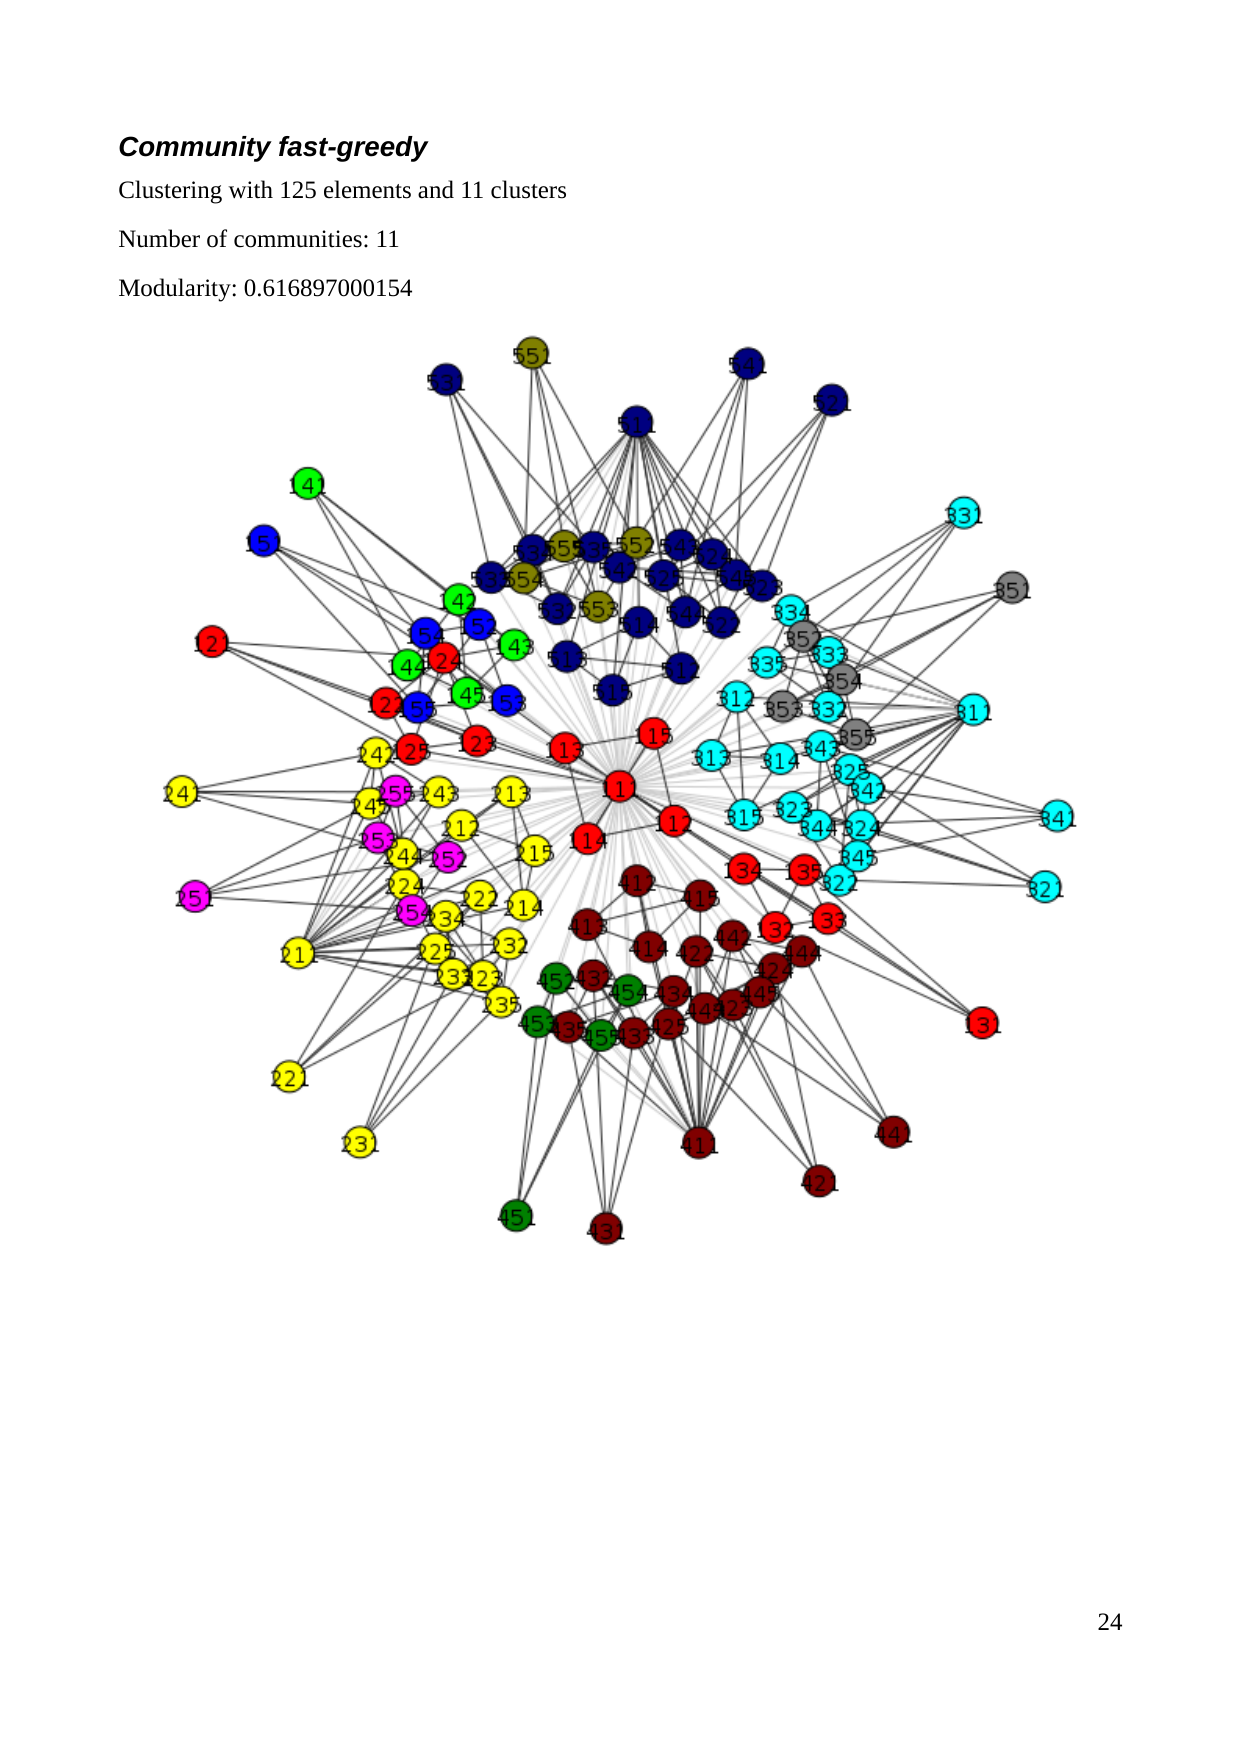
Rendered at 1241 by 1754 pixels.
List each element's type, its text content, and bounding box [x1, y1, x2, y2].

text Clustering with 125 elements and 11 clusters [118, 175, 1122, 204]
text Modularity: 0.616897000154 [118, 273, 1122, 302]
subtitle Community fast-greedy [118, 131, 1122, 162]
picture [151, 322, 1089, 1260]
text Number of communities: 11 [118, 224, 1122, 253]
